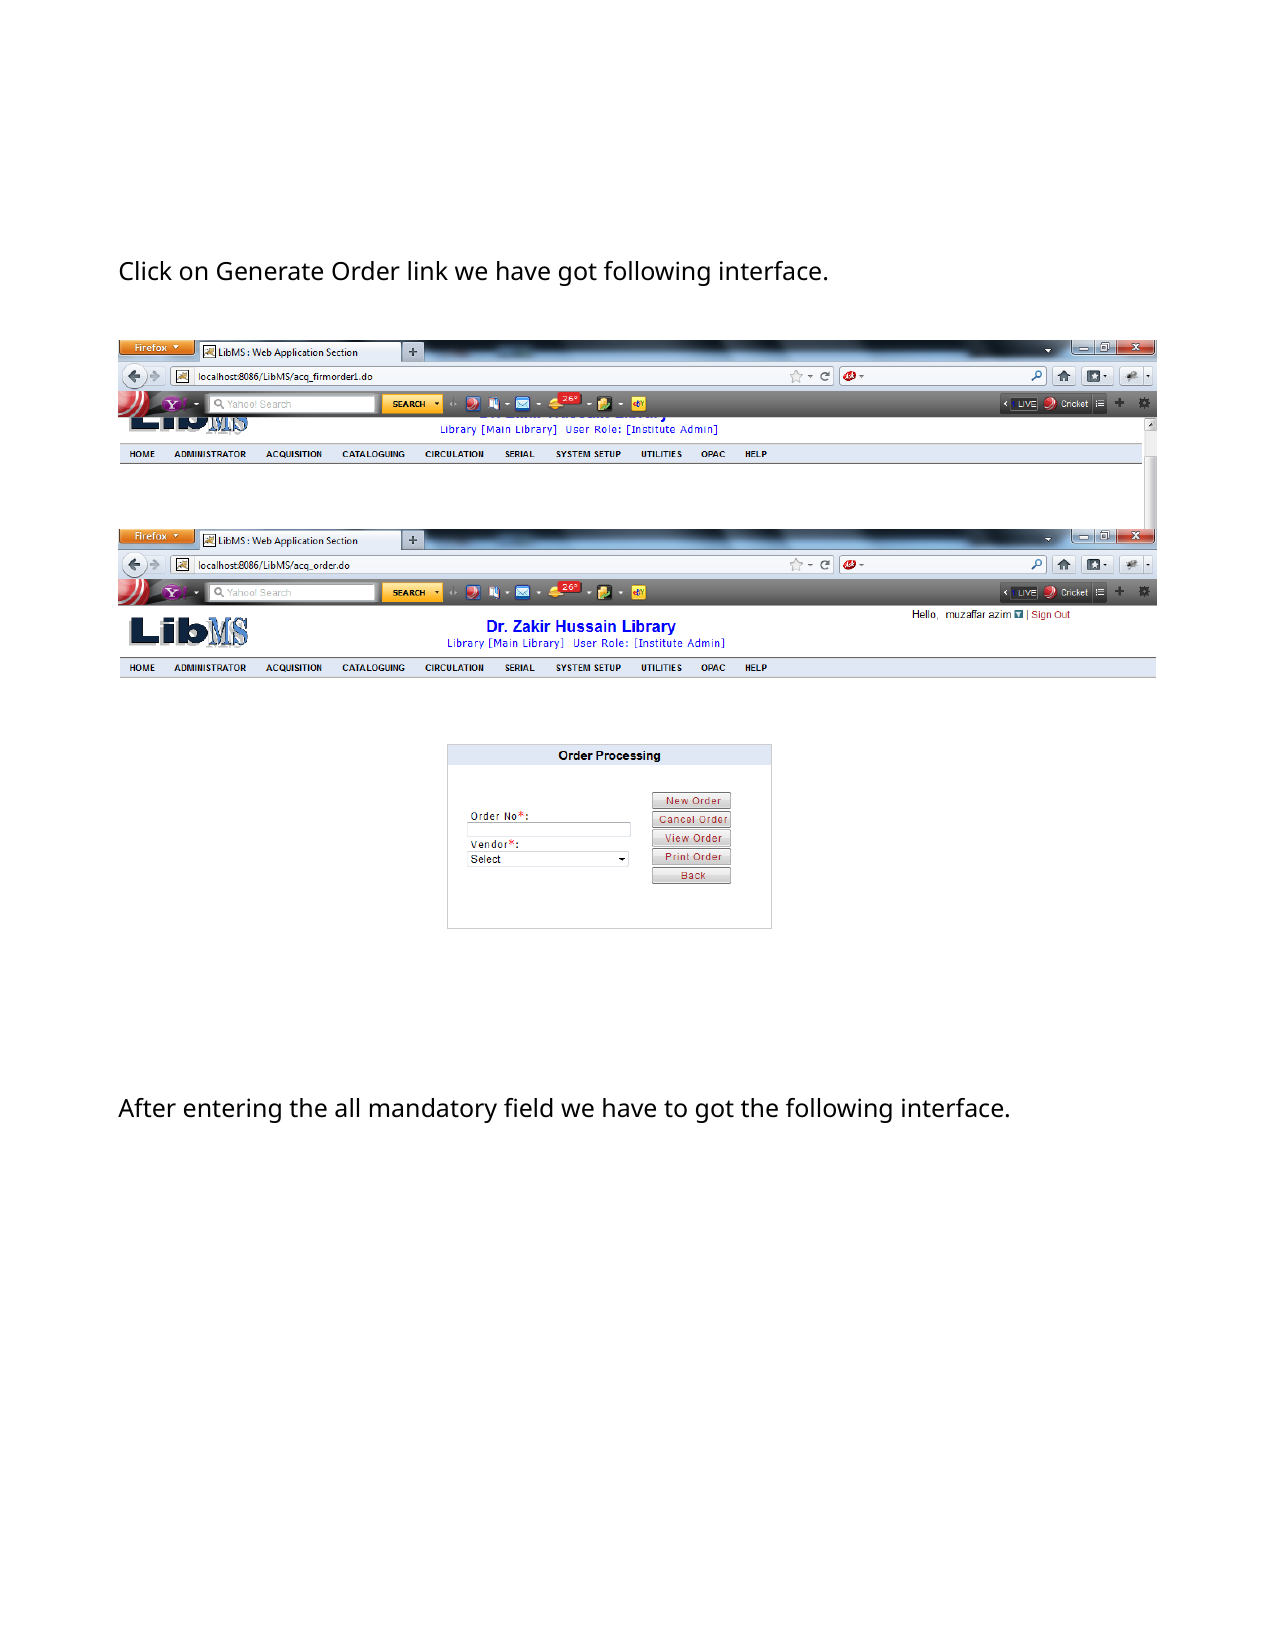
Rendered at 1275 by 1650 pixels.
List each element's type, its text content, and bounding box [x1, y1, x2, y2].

text Click on Generate Order link we have got following interface. [118, 253, 1157, 287]
picture [118, 340, 1157, 990]
text After entering the all mandatory field we have to got the following interface. [118, 1090, 1157, 1124]
